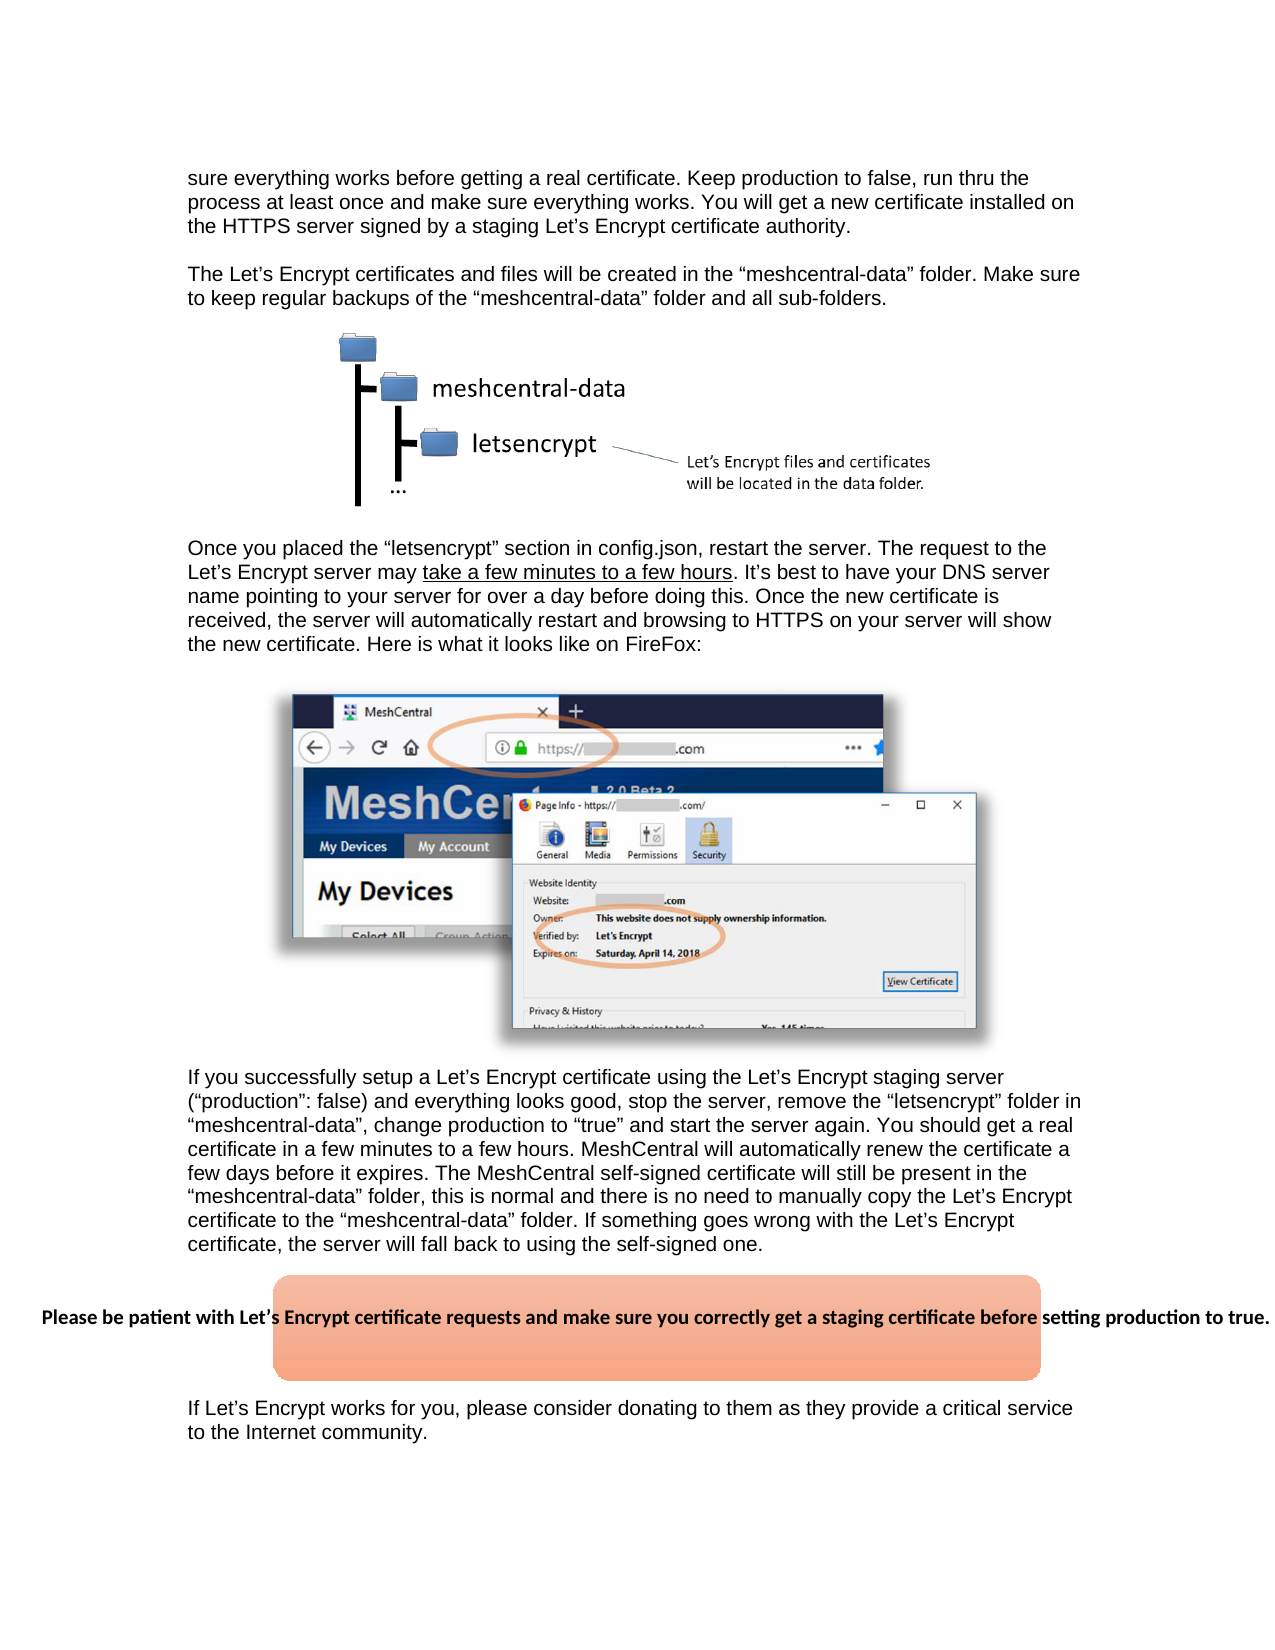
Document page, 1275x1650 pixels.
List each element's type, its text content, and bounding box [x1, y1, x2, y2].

text sure everything works before getting a real certificate. Keep production to false, run thru the process at least once and make sure everything works. You will get a new certificate installed on the HTTPS server signed by a staging Let’s Encrypt certificate authority. [187, 166, 1083, 237]
picture [335, 333, 946, 517]
picture [273, 1275, 1041, 1286]
text The Let’s Encrypt certificates and files will be created in the “meshcentral-data” folder. Make sure to keep regular backups of the “meshcentral-data” folder and all sub-folders. [187, 261, 1083, 309]
text If Let’s Encrypt works for you, please consider donating to them as they provide a critical service to the Internet community. [187, 1286, 1083, 1444]
text If you successfully setup a Let’s Encrypt certificate using the Let’s Encrypt staging server (“production”: false) and everything looks good, stop the server, remove the “letsencrypt” folder in “meshcentral-data”, change production to “true” and start the server again. You should get a real certificate in a few minutes to a few hours. MeshCentral will automatically renew the certificate a few days before it expires. The MeshCentral self-signed certificate will still be present in the “meshcentral-data” folder, this is normal and there is no need to manually copy the Let’s Encrypt certificate to the “meshcentral-data” folder. If something goes wrong with the Let’s Encrypt certificate, the server will fall back to using the self-signed one. [187, 677, 1087, 1256]
text Once you placed the “letsencrypt” section in config.json, restart the server. The request to the Let’s Encrypt server may take a few minutes to a few hours. It’s best to have your DNS server name pointing to your server for over a day before doing this. Once the new certificate is received, the server will automatically restart and browsing to HTTPS on your server will show the new certificate. Here is what it looks like on FireFox: [187, 348, 1087, 656]
picture [258, 679, 1007, 1063]
